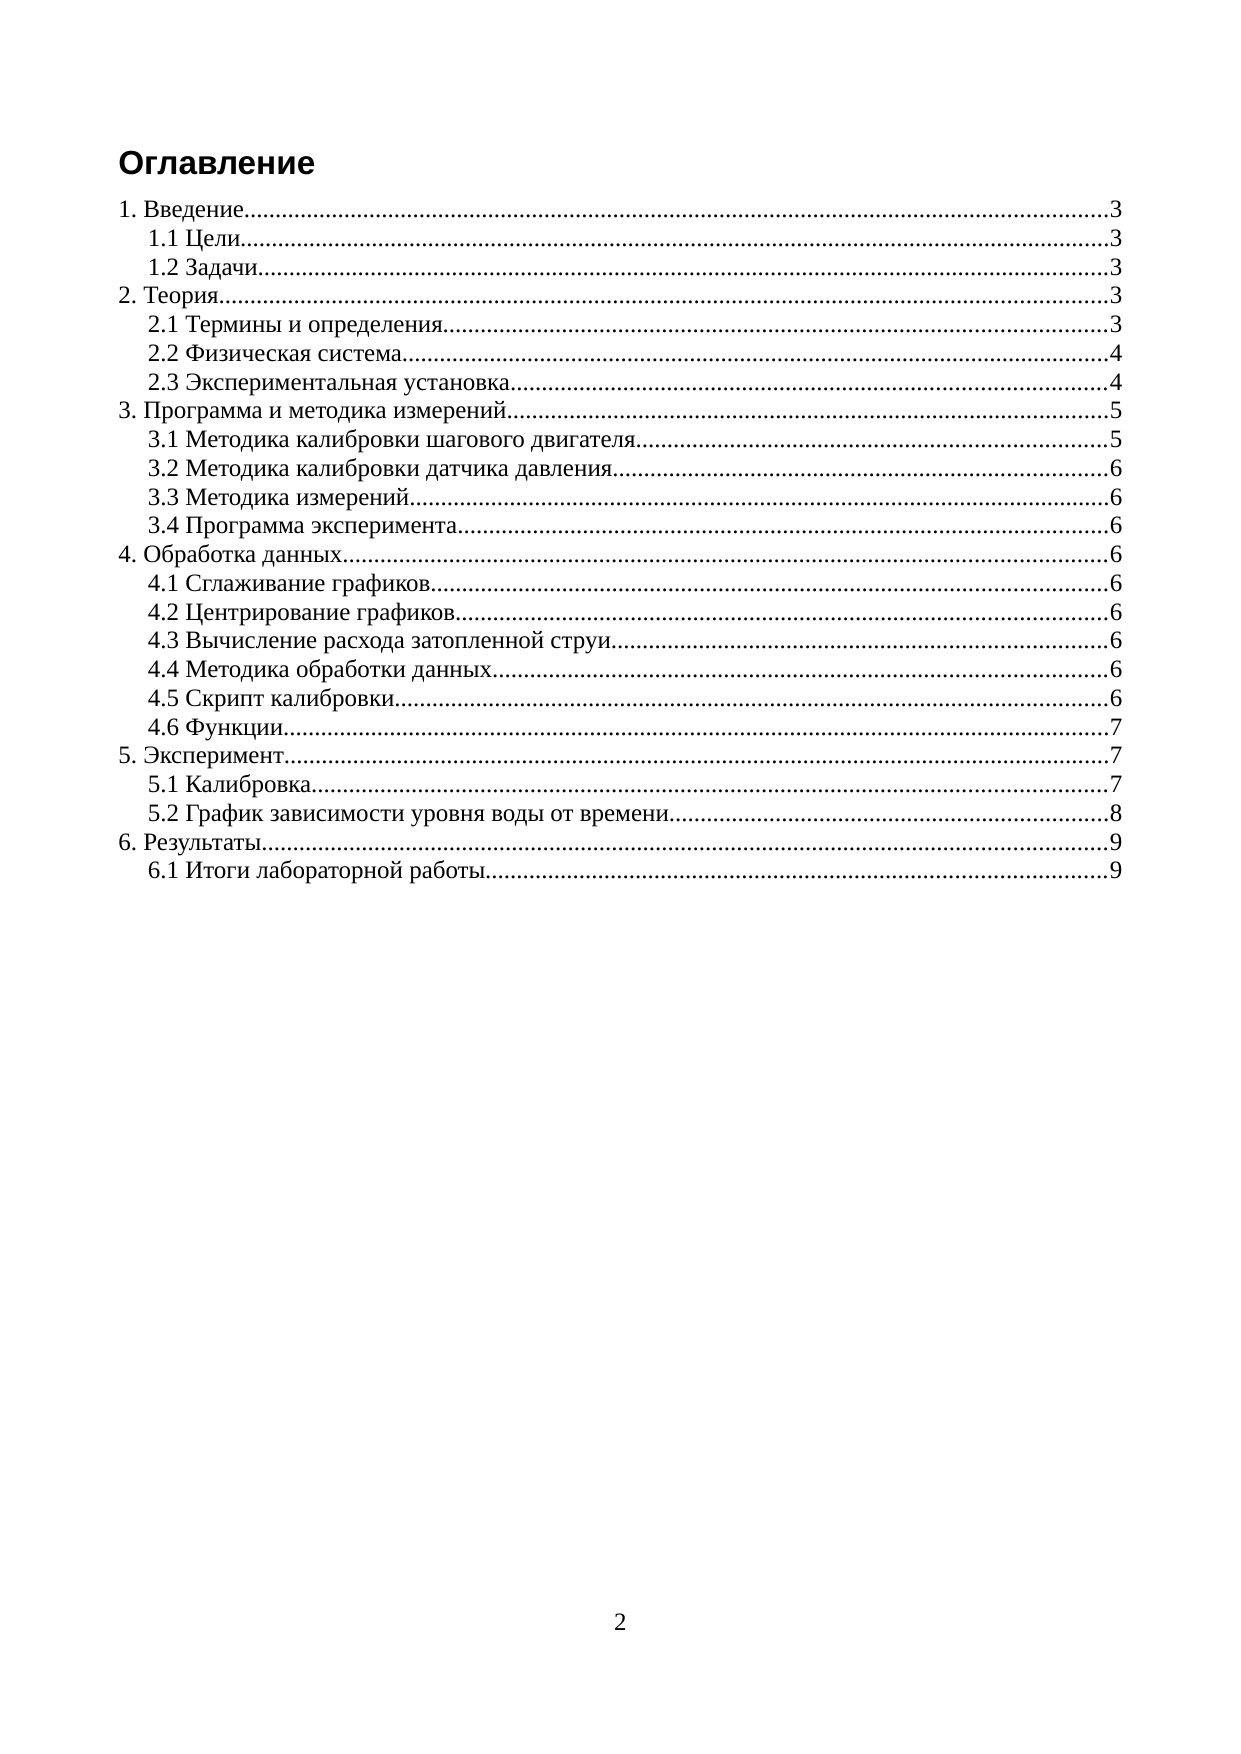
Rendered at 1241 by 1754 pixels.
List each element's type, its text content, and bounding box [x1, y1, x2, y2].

text 4. Обработка данных 6 [118, 539, 1122, 568]
text 6. Результаты 9 [118, 827, 1122, 855]
text 4.3 Вычисление расхода затопленной струи 6 [148, 625, 1122, 654]
text 2.1 Термины и определения 3 [148, 309, 1122, 338]
text 4.5 Скрипт калибровки 6 [148, 683, 1122, 712]
text 1.2 Задачи 3 [148, 252, 1122, 280]
text 4.2 Центрирование графиков 6 [148, 597, 1122, 625]
text 2. Теория 3 [118, 280, 1122, 309]
text 5.1 Калибровка 7 [148, 769, 1122, 798]
text 4.1 Сглаживание графиков 6 [148, 568, 1122, 597]
text 1. Введение 3 [118, 194, 1122, 223]
text 3.1 Методика калибровки шагового двигателя 5 [148, 424, 1122, 453]
text 5. Эксперимент 7 [118, 740, 1122, 769]
text 3.4 Программа эксперимента 6 [148, 510, 1122, 539]
text 3. Программа и методика измерений 5 [118, 395, 1122, 424]
text 3.3 Методика измерений 6 [148, 482, 1122, 510]
text 4.6 Функции 7 [148, 712, 1122, 740]
text 2.2 Физическая система 4 [148, 338, 1122, 367]
text 5.2 График зависимости уровня воды от времени 8 [148, 798, 1122, 827]
text 2.3 Экспериментальная установка 4 [148, 367, 1122, 395]
text 3.2 Методика калибровки датчика давления 6 [148, 453, 1122, 482]
text 6.1 Итоги лабораторной работы 9 [148, 855, 1122, 884]
text 1.1 Цели 3 [148, 223, 1122, 252]
subtitle Оглавление [118, 143, 1122, 182]
text 4.4 Методика обработки данных 6 [148, 654, 1122, 683]
